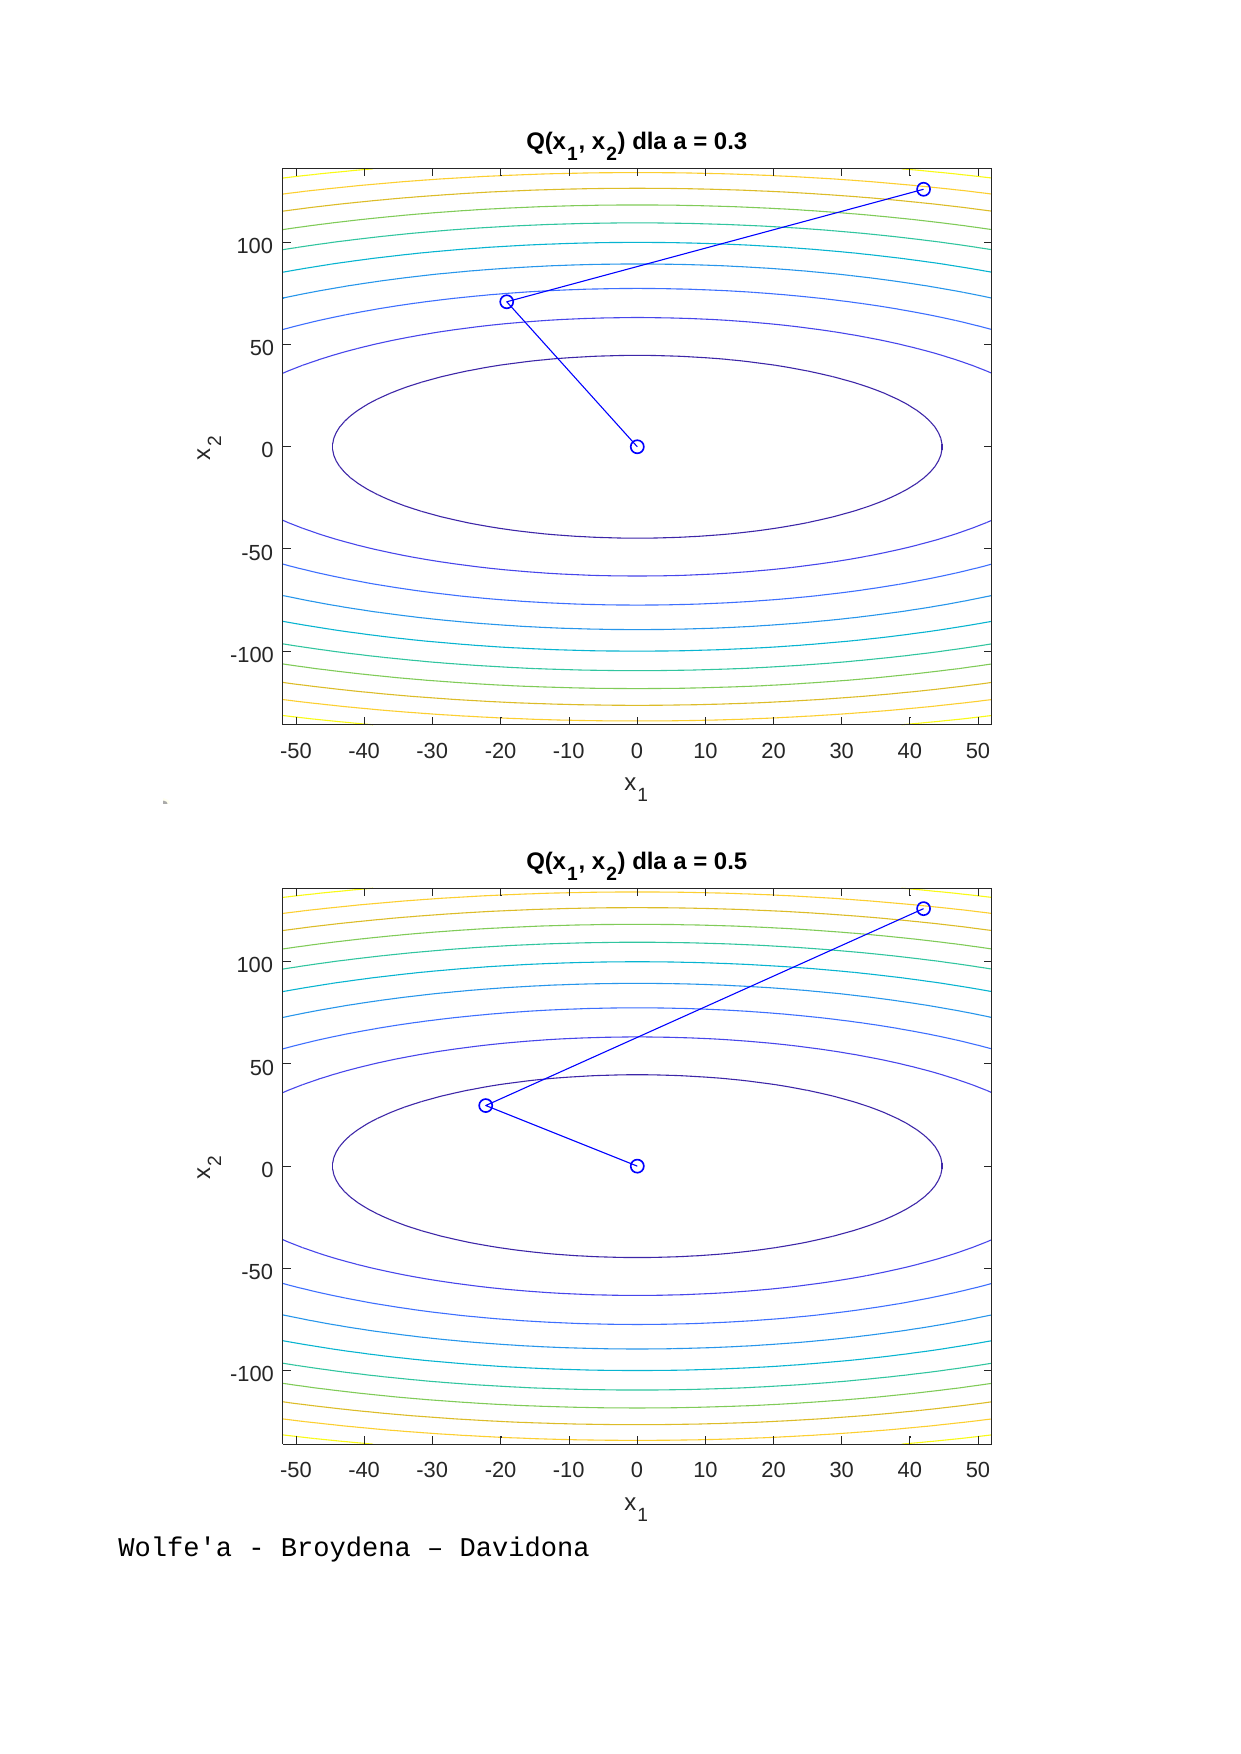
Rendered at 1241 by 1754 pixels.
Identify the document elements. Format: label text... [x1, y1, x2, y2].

subtitle Wolfe'a - Broydena – Davidona [118, 1533, 1122, 1564]
